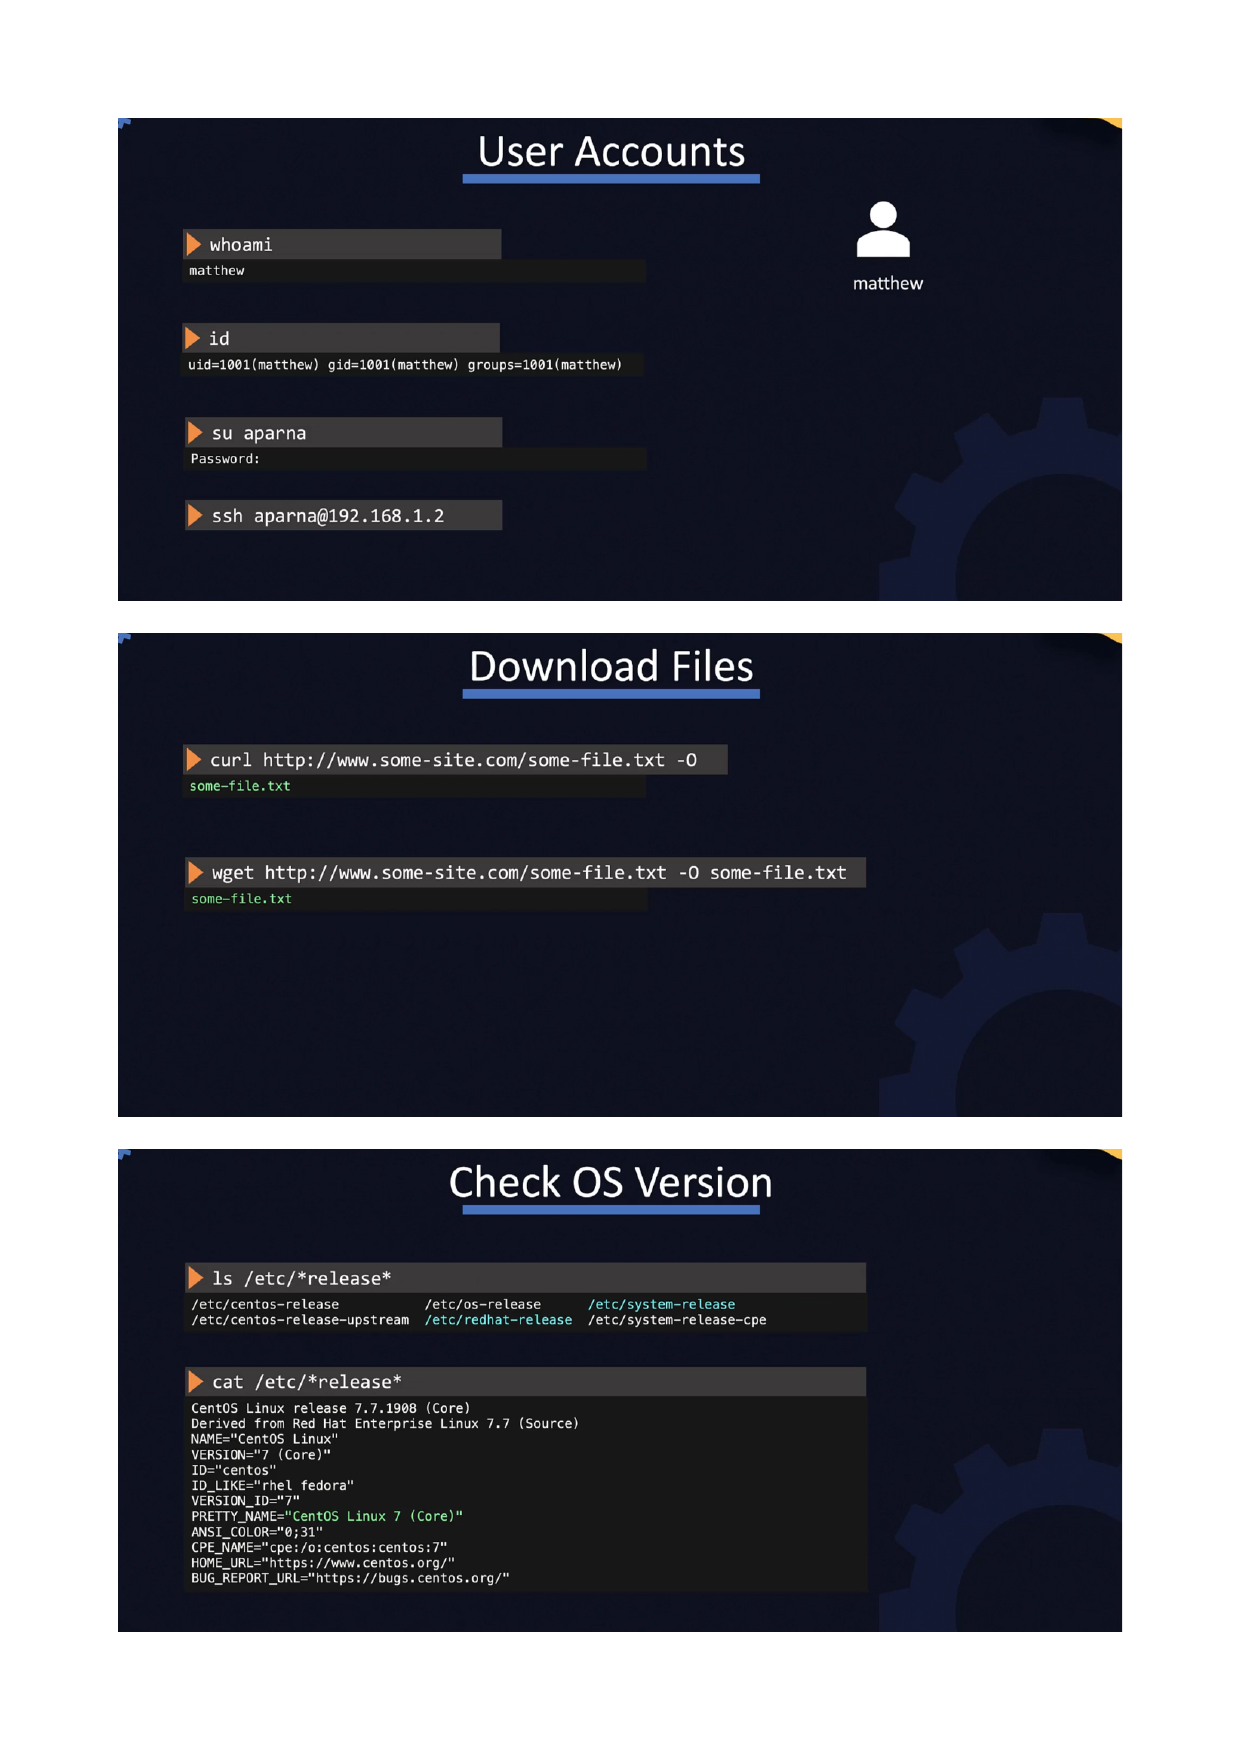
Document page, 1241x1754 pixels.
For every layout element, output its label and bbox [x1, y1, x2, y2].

picture [118, 118, 1123, 601]
picture [118, 1149, 1123, 1632]
picture [118, 633, 1123, 1117]
